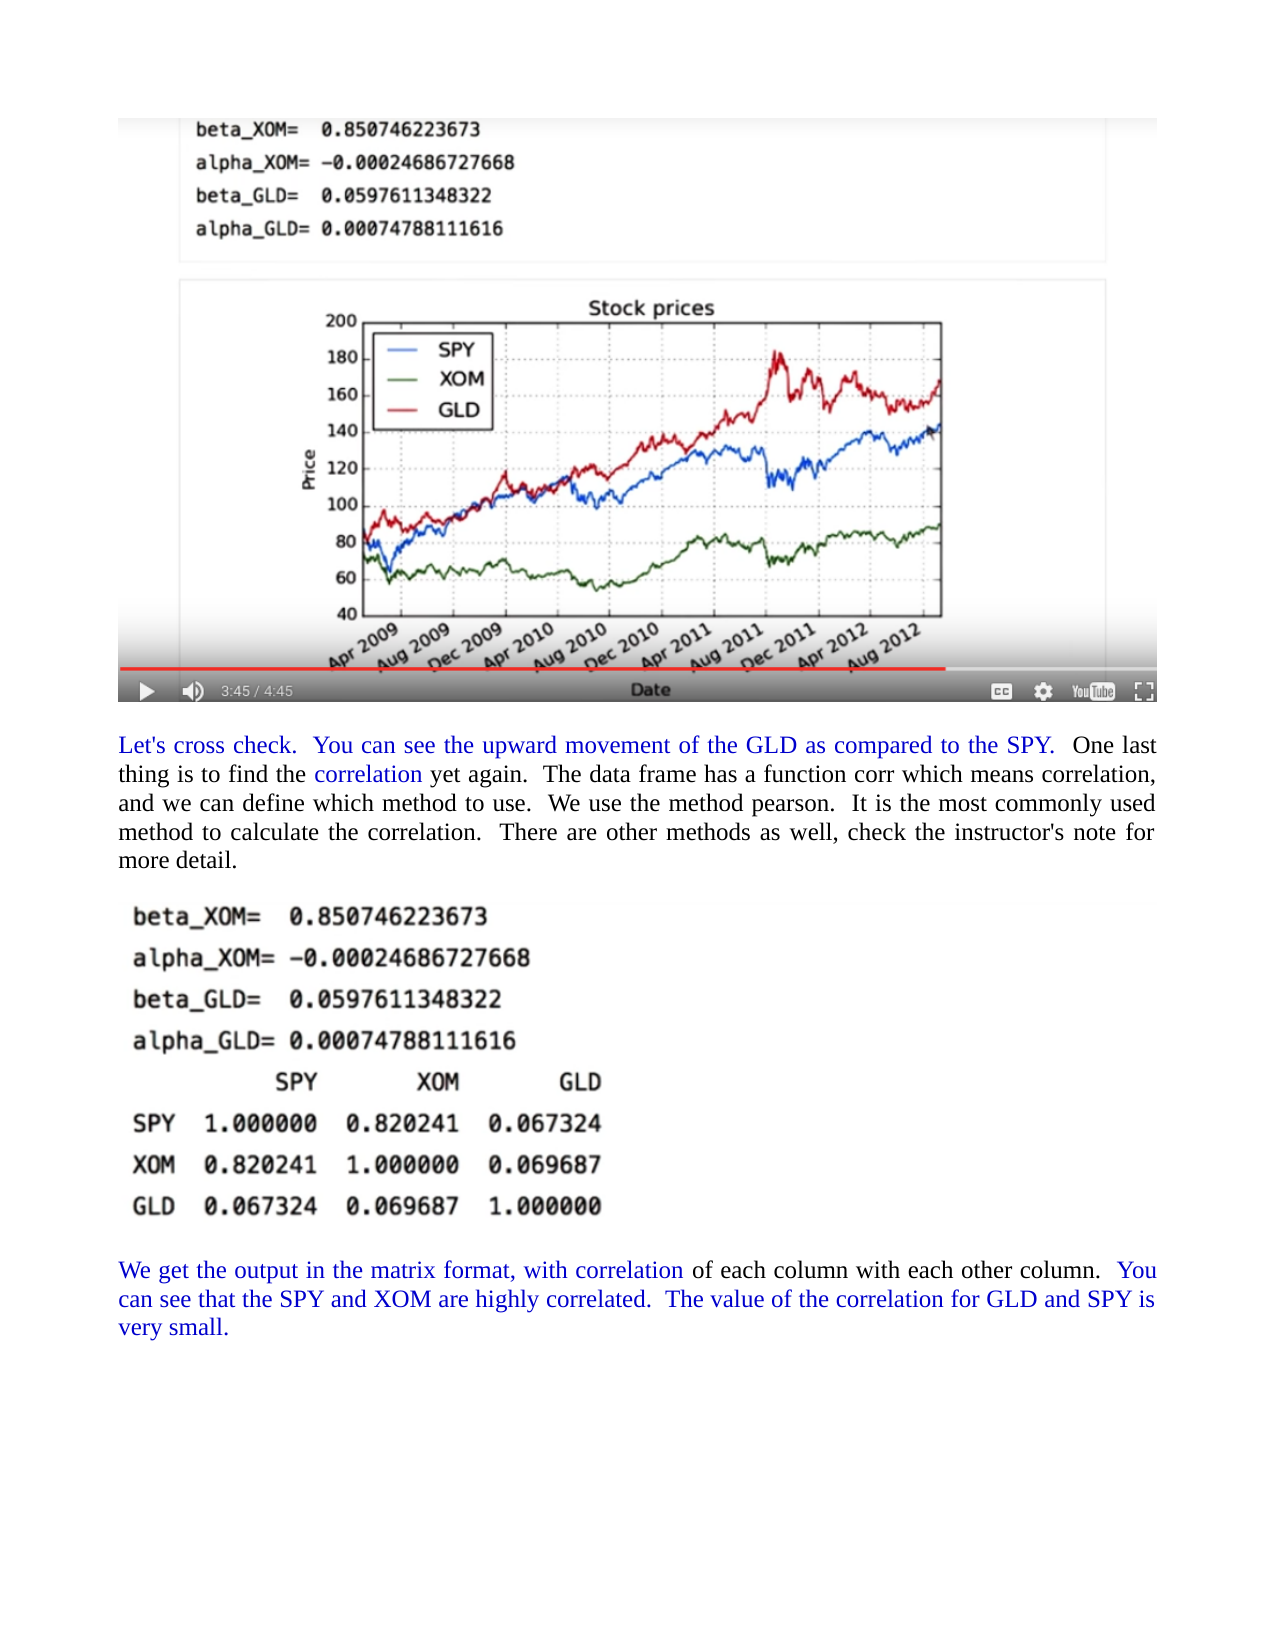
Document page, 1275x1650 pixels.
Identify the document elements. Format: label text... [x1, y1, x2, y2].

text We get the output in the matrix format, with correlation of each column with each other column. You can see that the SPY and XOM are highly correlated. The value of the correlation for GLD and SPY is very small. [118, 1255, 1157, 1341]
picture [118, 902, 1157, 1227]
text Let's cross check. You can see the upward movement of the GLD as compared to the SPY. One last thing is to find the correlation yet again. The data frame has a function corr which means correlation, and we can define which method to use. We use the method pearson. It is the most commonly used method to calculate the correlation. There are other methods as well, check the instructor's note for more detail. [118, 730, 1157, 874]
picture [118, 118, 1157, 702]
